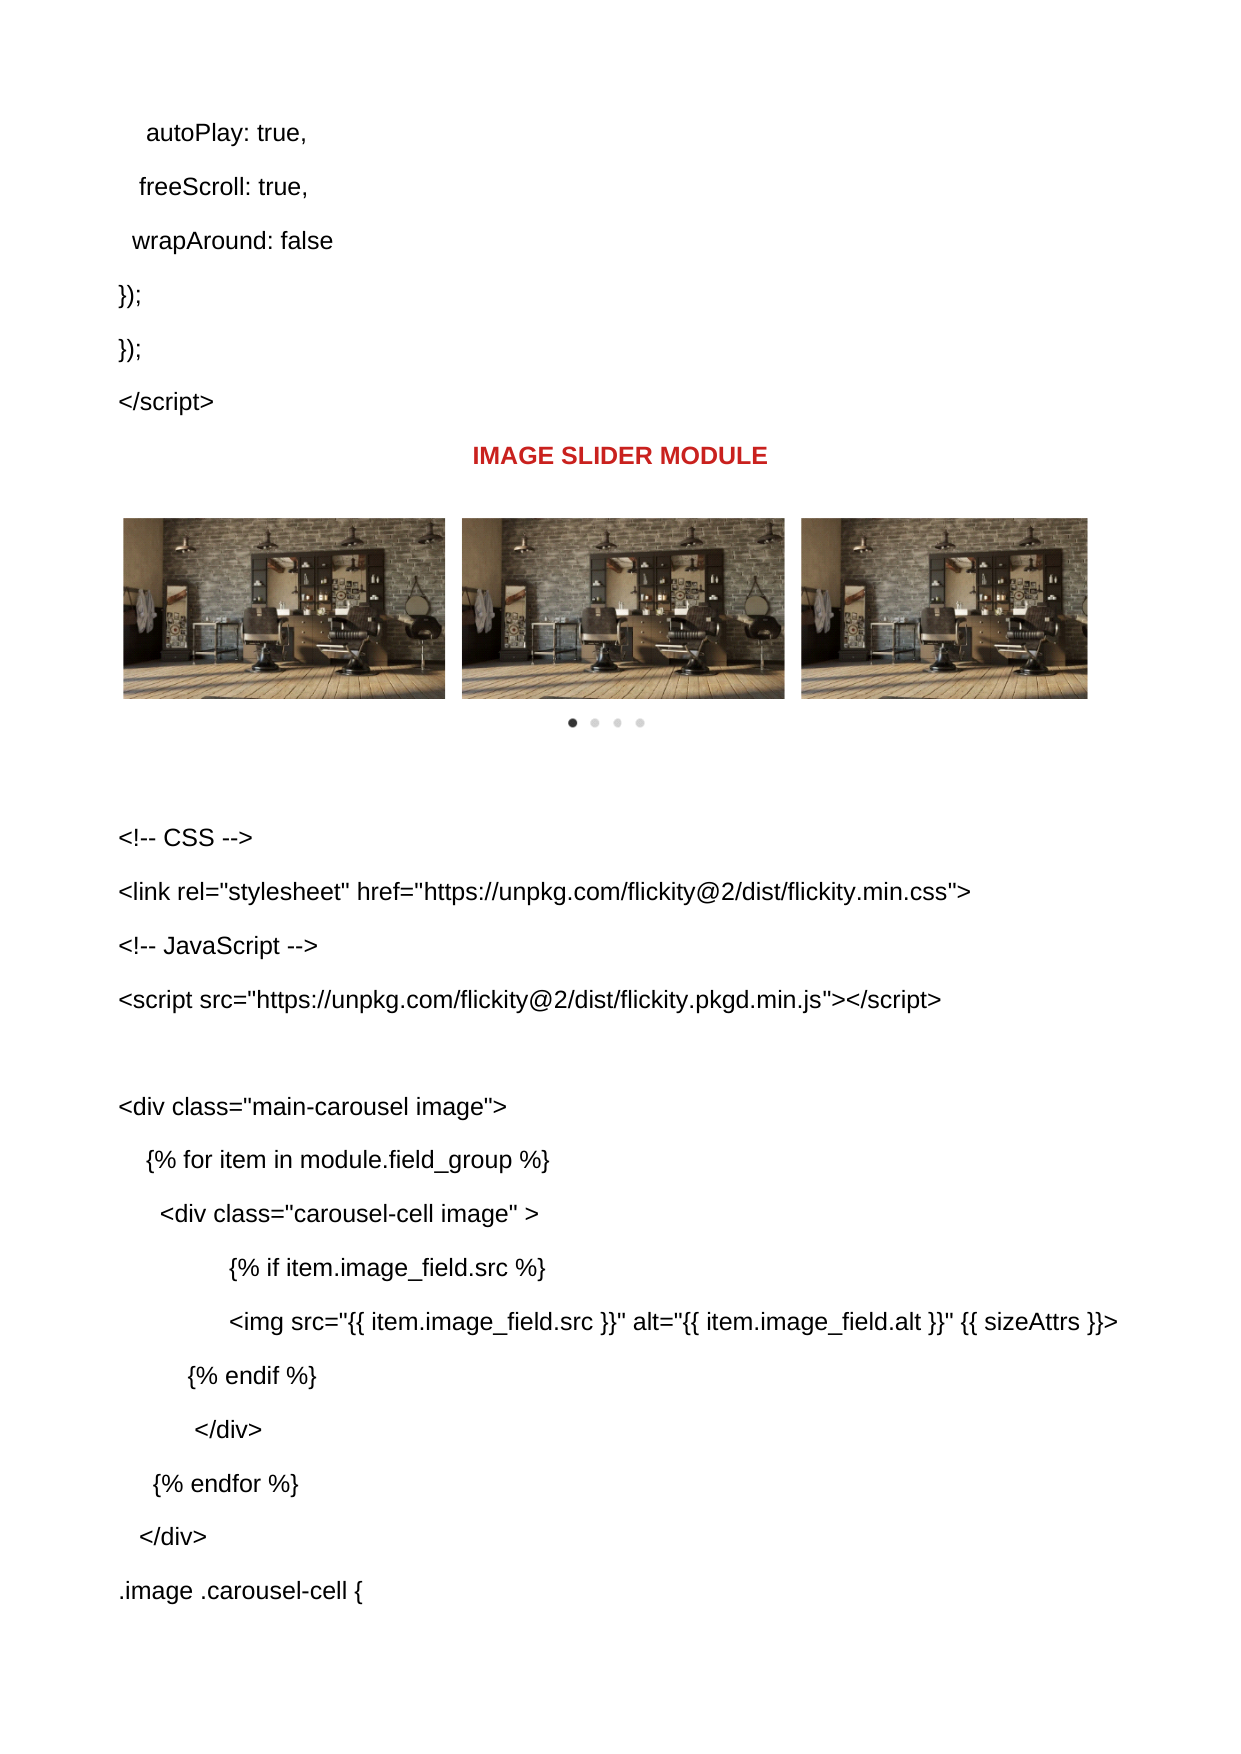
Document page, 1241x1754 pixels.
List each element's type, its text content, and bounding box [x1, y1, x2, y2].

text <!-- JavaScript --> [118, 931, 1122, 959]
text {% endfor %} [118, 1468, 1122, 1497]
text </script> [118, 387, 1122, 416]
text <script src="https://unpkg.com/flickity@2/dist/flickity.pkgd.min.js"></script> [118, 985, 1122, 1013]
text IMAGE SLIDER MODULE [118, 441, 1122, 470]
text {% for item in module.field_group %} [118, 1145, 1122, 1174]
text <div class="carousel-cell image" > [118, 1199, 1122, 1228]
text {% endif %} [118, 1361, 1122, 1389]
text <link rel="stylesheet" href="https://unpkg.com/flickity@2/dist/flickity.min.css"> [118, 877, 1122, 906]
text autoPlay: true, [118, 118, 1122, 147]
text freeScroll: true, [118, 172, 1122, 201]
text .image .carousel-cell { [118, 1576, 1122, 1605]
text </div> [118, 1415, 1122, 1443]
text </div> [118, 1522, 1122, 1551]
text <img src="{{ item.image_field.src }}" alt="{{ item.image_field.alt }}" {{ sizeAttrs }}> [118, 1307, 1122, 1336]
text wrapAround: false [118, 226, 1122, 254]
text }); [118, 333, 1122, 362]
text }); [118, 280, 1122, 308]
text <!-- CSS --> [118, 823, 1122, 852]
text <div class="main-carousel image"> [118, 1092, 1122, 1120]
text {% if item.image_field.src %} [118, 1253, 1122, 1282]
